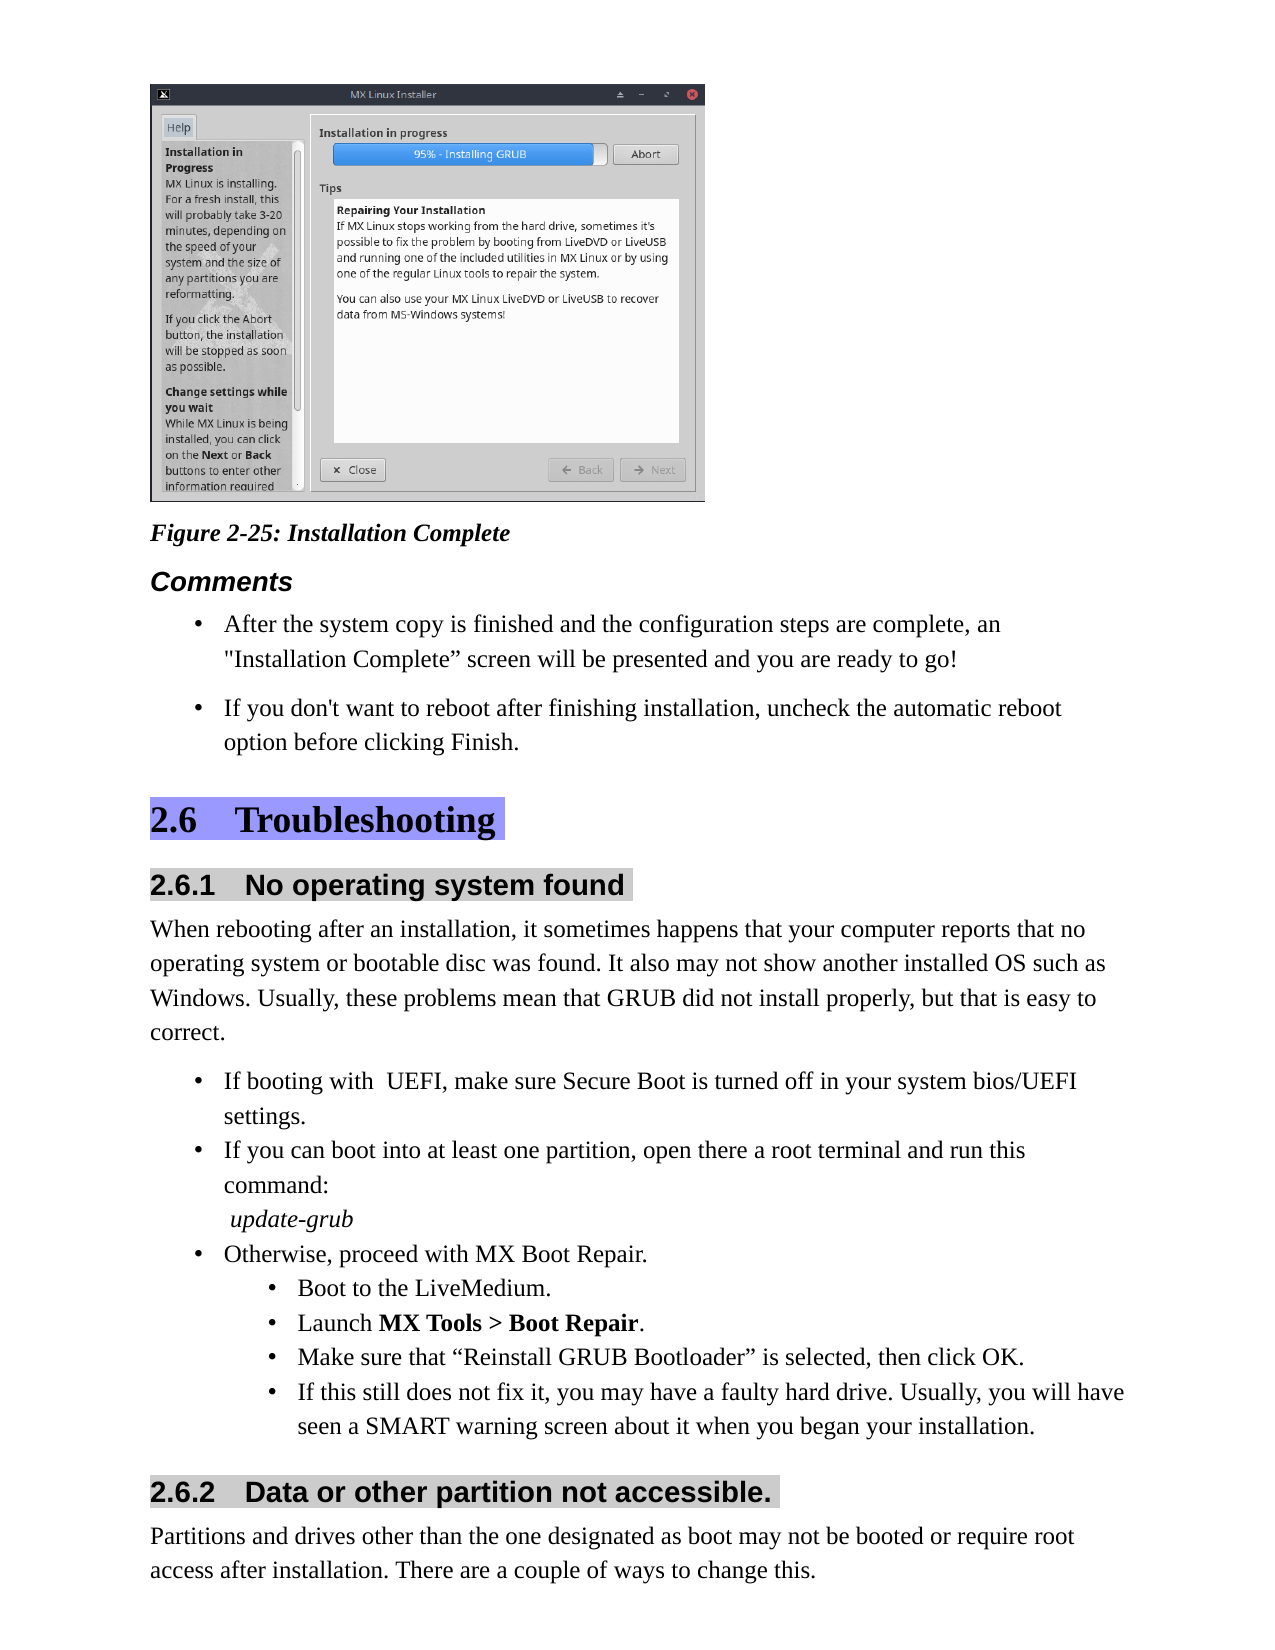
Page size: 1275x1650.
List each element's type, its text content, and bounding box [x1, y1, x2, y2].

picture [150, 84, 705, 502]
text When rebooting after an installation, it sometimes happens that your computer reports that no operating system or bootable disc was found. It also may not show another installed OS such as Windows. Usually, these problems mean that GRUB did not install properly, but that is easy to correct. [150, 914, 1125, 1046]
text Partitions and drives other than the one designated as boot may not be booted or require root access after installation. There are a couple of ways to change this. [150, 1521, 1125, 1584]
subtitle 2.6 Troubleshooting [505, 797, 1125, 840]
list If you can boot into at least one partition, open there a root terminal and run this command: [194, 1135, 1125, 1198]
list update-grub [194, 1204, 1125, 1233]
list After the system copy is finished and the configuration steps are complete, an "Installation Complete” screen will be presented and you are ready to go! [194, 609, 1125, 673]
list If this still does not fix it, you may have a faulty hard drive. Usually, you will have seen a SMART warning screen about it when you began your installation. [268, 1377, 1125, 1440]
subtitle 2.6.2 Data or other partition not accessible. [780, 1475, 1125, 1508]
list If you don't want to reboot after finishing installation, uncheck the automatic reboot option before clicking Finish. [194, 693, 1125, 756]
list Launch MX Tools > Boot Repair. [268, 1308, 1125, 1336]
list If booting with UEFI, make sure Secure Boot is turned off in your system bios/UEFI settings. [194, 1066, 1125, 1129]
list Boot to the LiveMedium. [268, 1273, 1125, 1302]
subtitle 2.6.1 No operating system found [150, 867, 1125, 901]
subtitle Comments [150, 565, 1125, 597]
text Figure 2-25: Installation Complete [150, 518, 1125, 547]
list Make sure that “Reinstall GRUB Bootloader” is selected, then click OK. [268, 1342, 1125, 1371]
list Otherwise, proceed with MX Boot Repair. [194, 1239, 1125, 1267]
